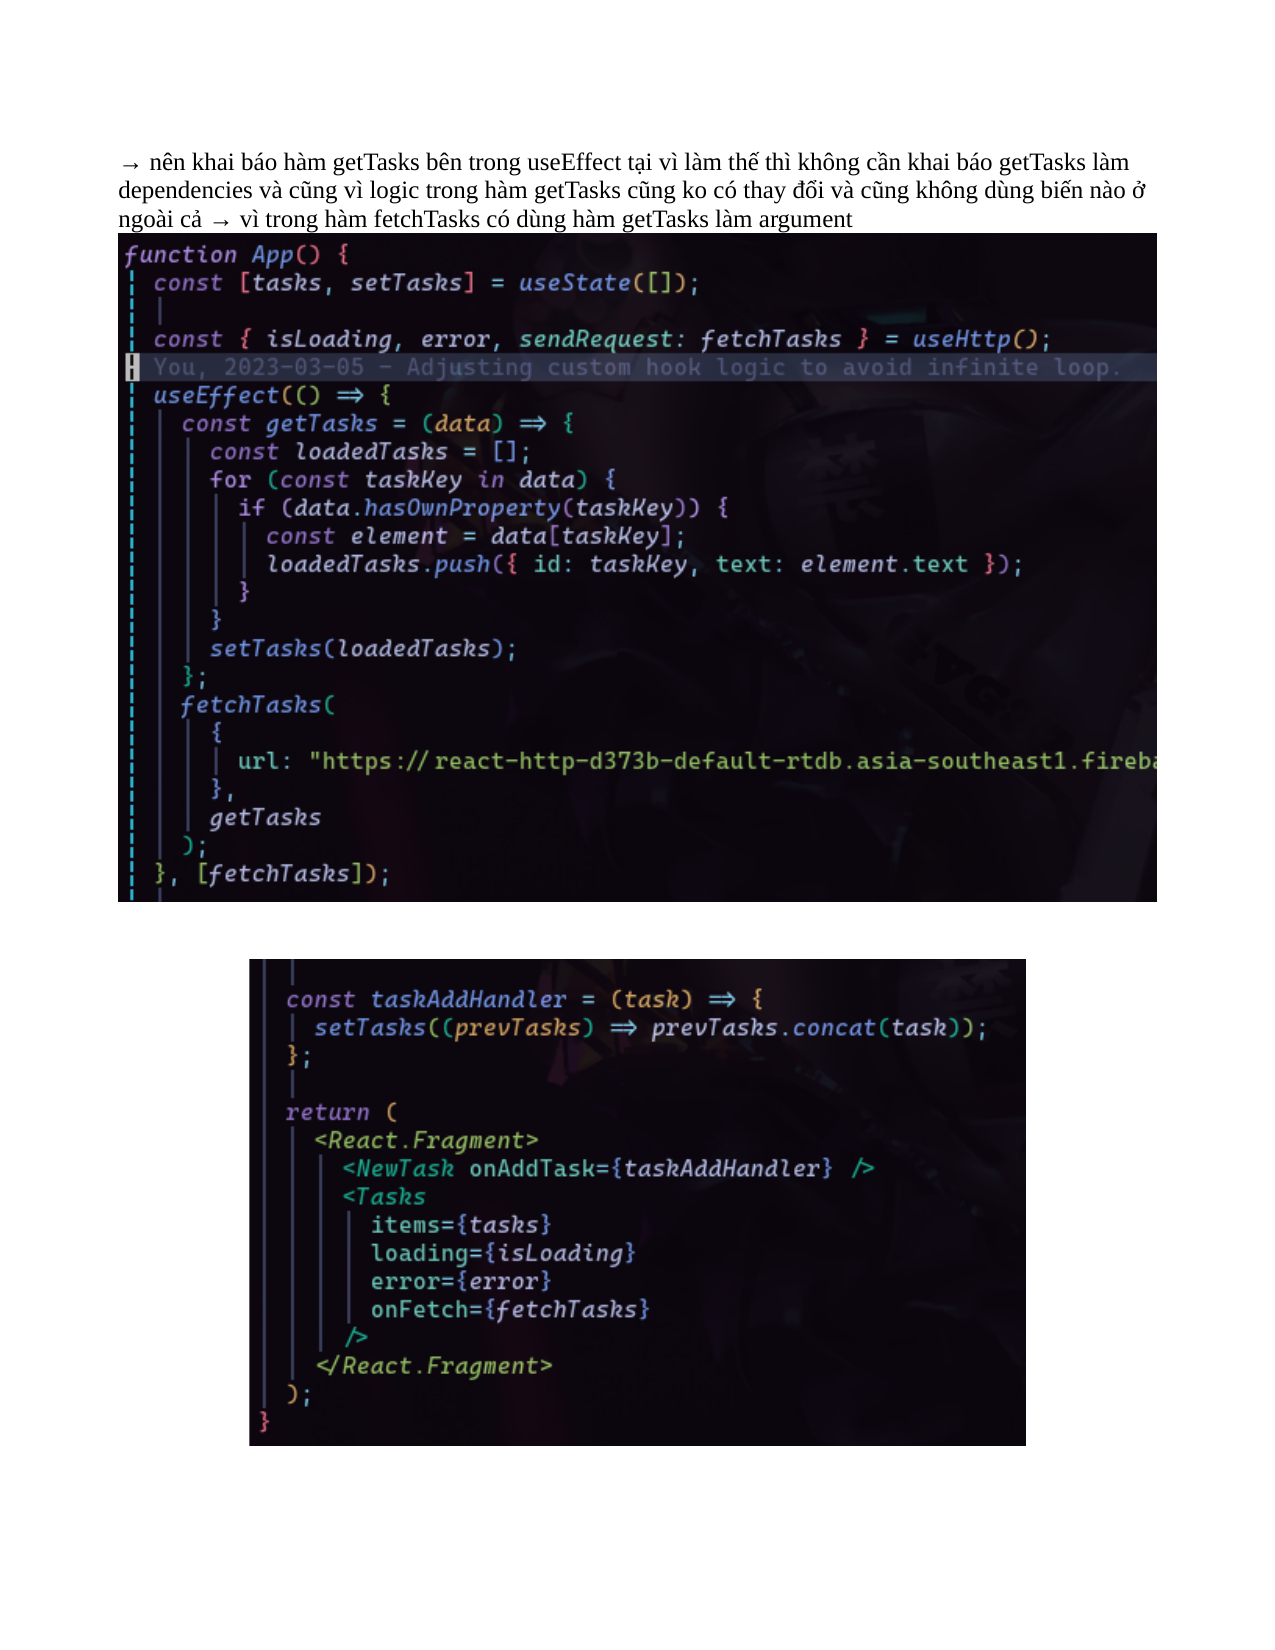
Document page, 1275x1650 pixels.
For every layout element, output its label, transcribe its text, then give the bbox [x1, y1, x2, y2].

text → nên khai báo hàm getTasks bên trong useEffect tại vì làm thế thì không cần khai báo getTasks làm dependencies và cũng vì logic trong hàm getTasks cũng ko có thay đổi và cũng không dùng biến nào ở ngoài cả → vì trong hàm fetchTasks có dùng hàm getTasks làm argument [118, 147, 1157, 233]
picture [118, 233, 1157, 902]
picture [249, 959, 1026, 1446]
